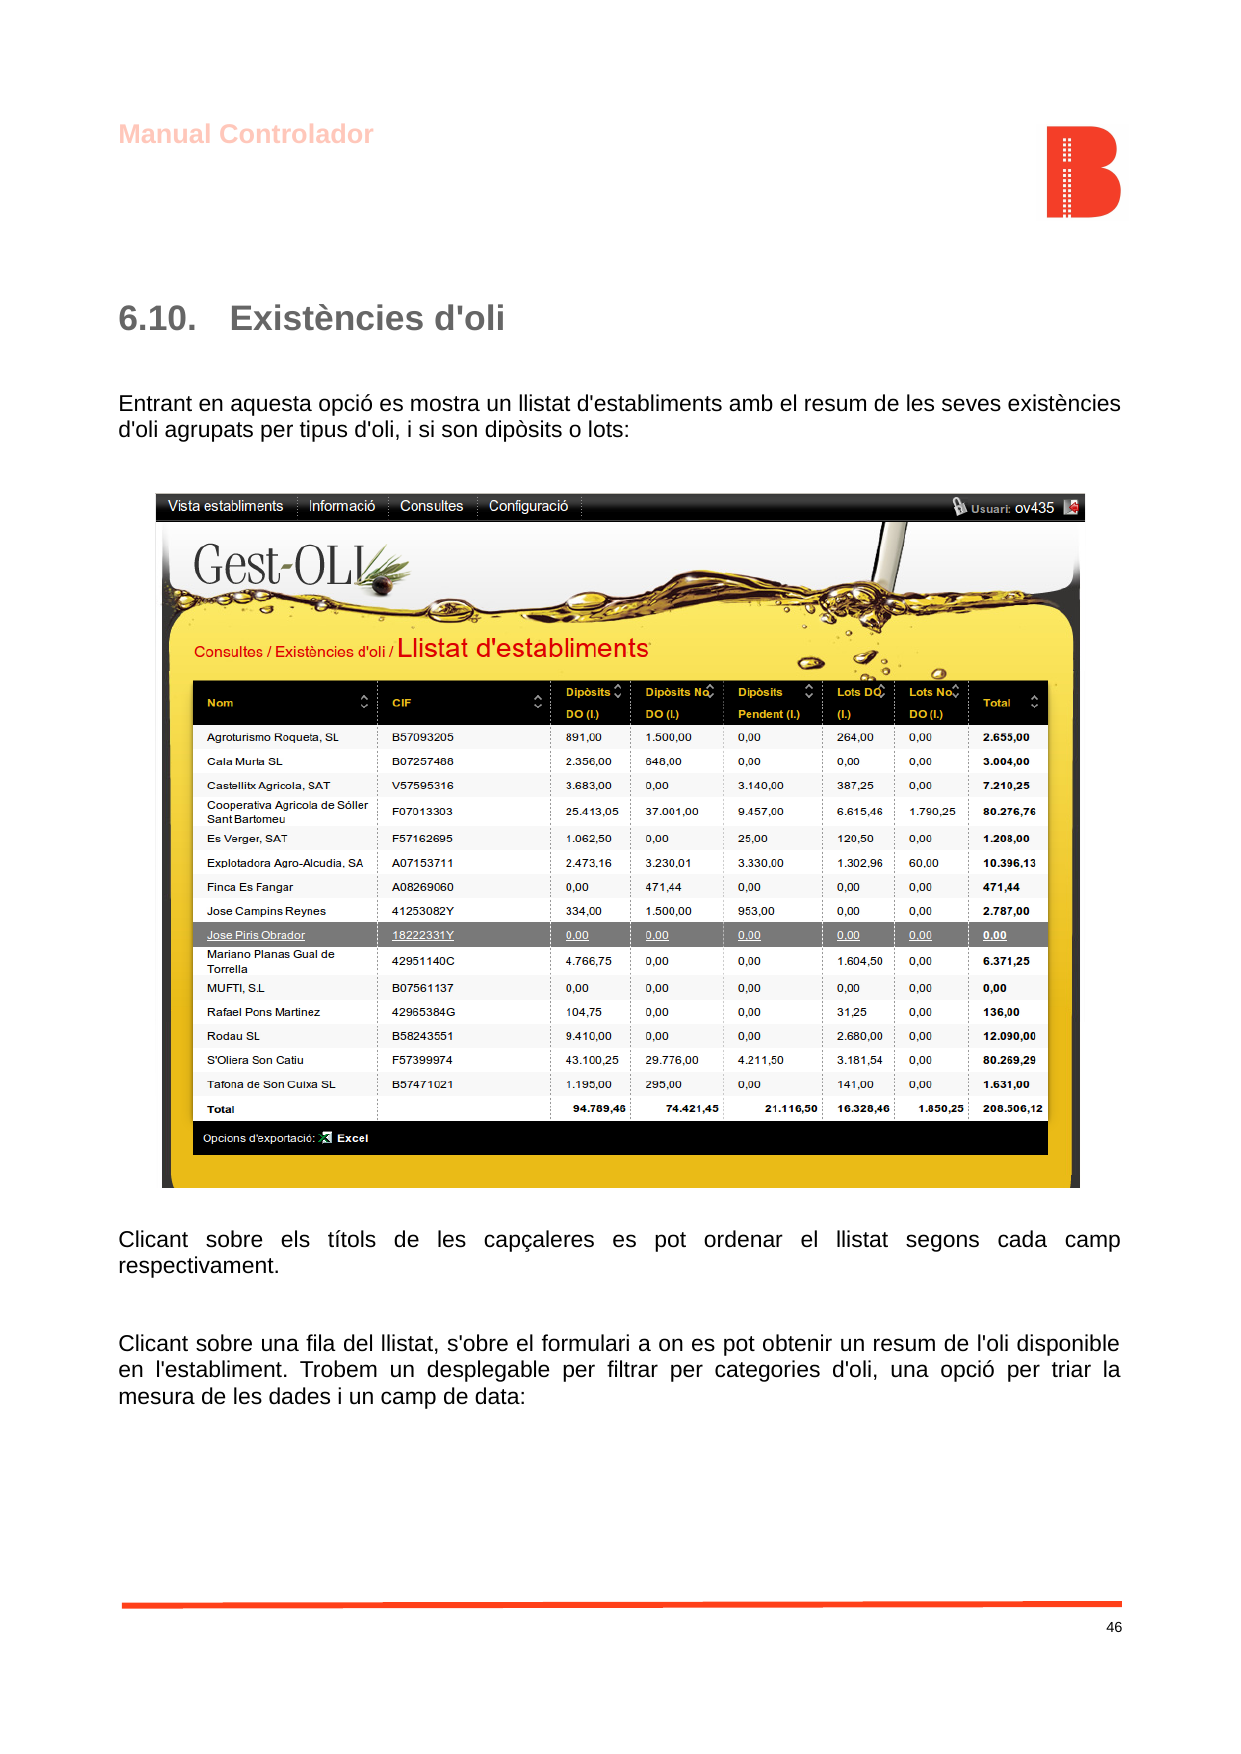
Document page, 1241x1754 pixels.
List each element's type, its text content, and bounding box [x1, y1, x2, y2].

text Entrant en aquesta opció es mostra un llistat d'establiments amb el resum de les seves existències d'oli agrupats per tipus d'oli, i si son dipòsits o lots: [118, 390, 1122, 442]
subtitle Existències d'oli [118, 298, 1122, 338]
text Clicant sobre els títols de les capçaleres es pot ordenar el llistat segons cada camp respectivament. [118, 1226, 1122, 1279]
text Clicant sobre una fila del llistat, s'obre el formulari a on es pot obtenir un resum de l'oli disponible en l'establiment. Trobem un desplegable per filtrar per categories d'oli, una opció per triar la mesura de les dades i un camp de data: [118, 1330, 1122, 1409]
picture [1036, 124, 1130, 221]
picture [155, 493, 1086, 1188]
